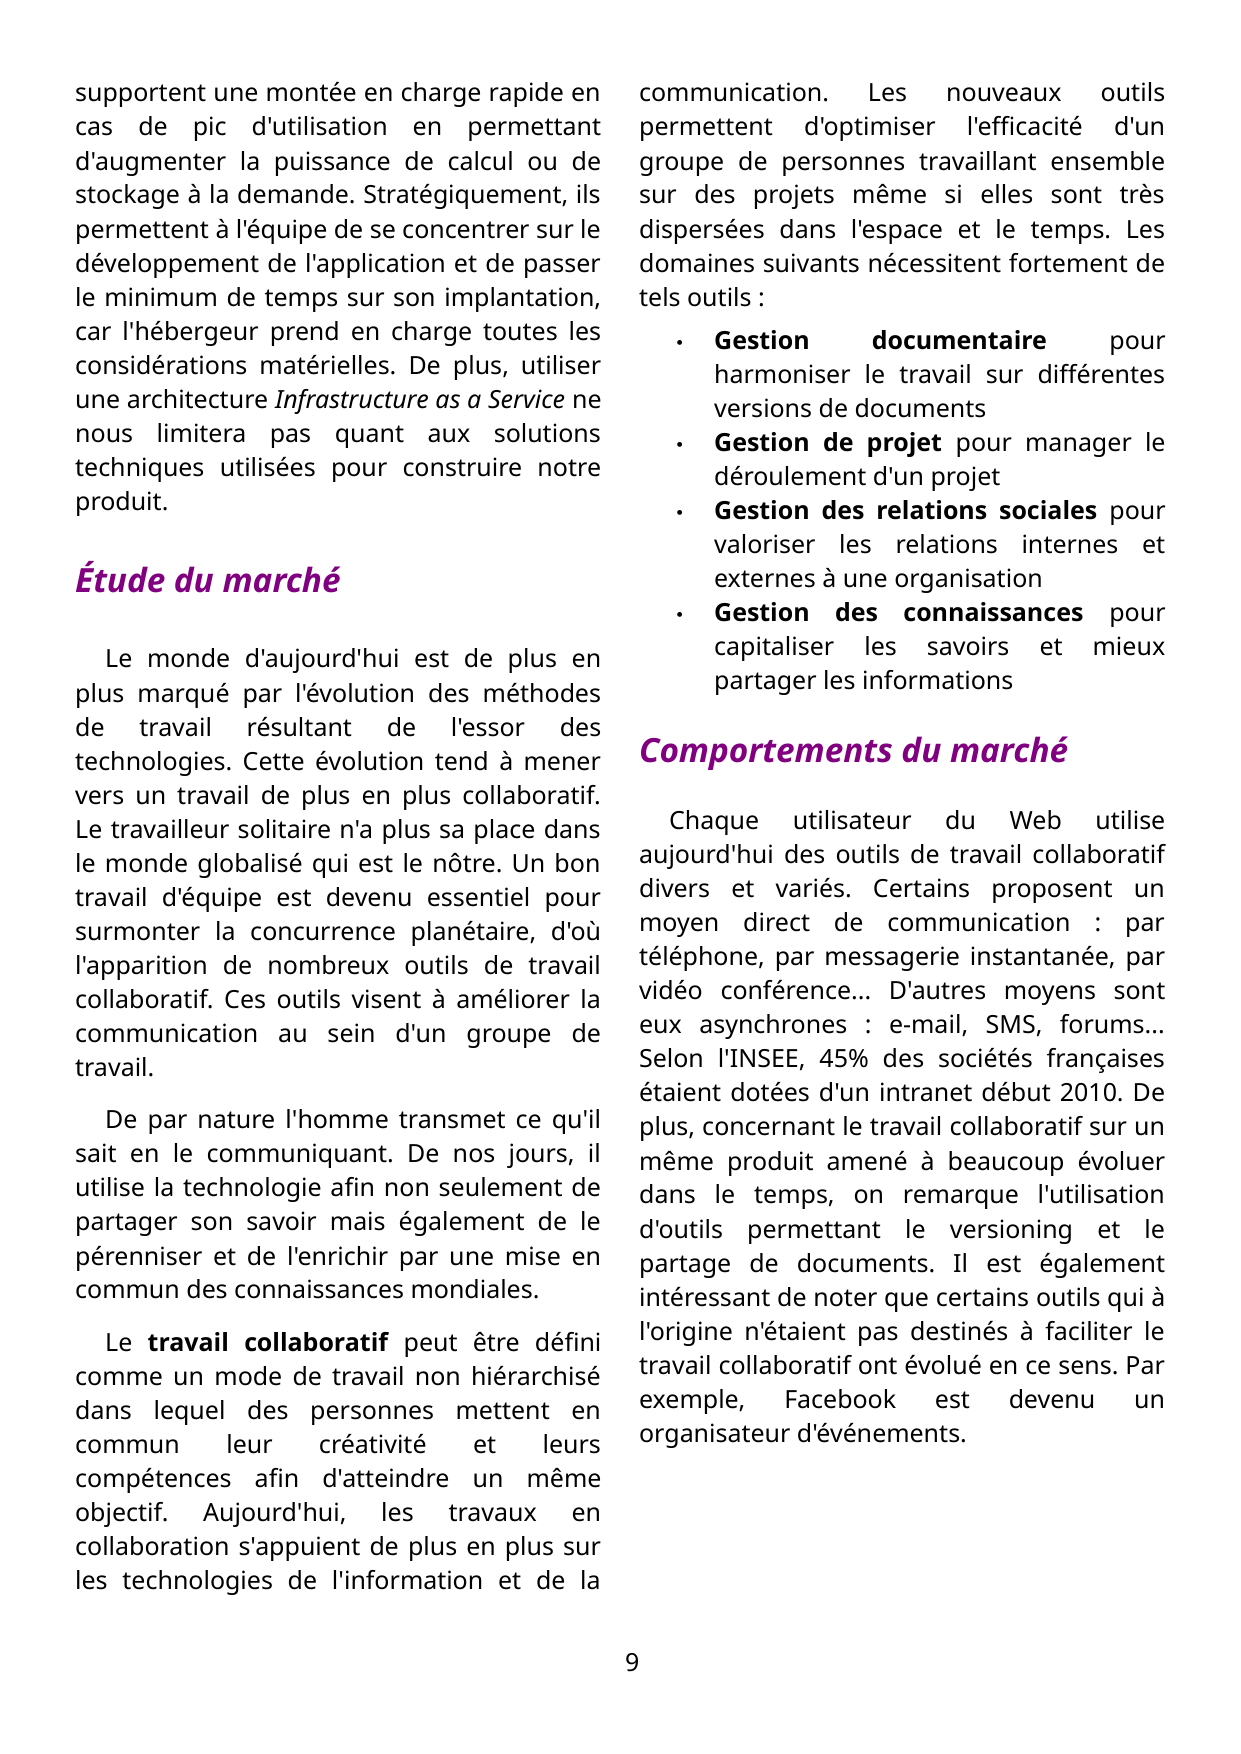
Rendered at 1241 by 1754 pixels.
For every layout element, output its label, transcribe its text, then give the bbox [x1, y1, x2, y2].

list Gestion documentaire pour harmoniser le travail sur différentes versions de documents [676, 322, 1166, 424]
text Chaque utilisateur du Web utilise aujourd'hui des outils de travail collaboratif divers et variés. Certains proposent un moyen direct de communication : par téléphone, par messagerie instantanée, par vidéo conférence... D'autres moyens sont eux asynchrones : e-mail, SMS, forums... Selon l'INSEE, 45% des sociétés françaises étaient dotées d'un intranet début 2010. De plus, concernant le travail collaboratif sur un même produit amené à beaucoup évoluer dans le temps, on remarque l'utilisation d'outils permettant le versioning et le partage de documents. Il est également intéressant de noter que certains outils qui à l'origine n'étaient pas destinés à faciliter le travail collaboratif ont évolué en ce sens. Par exemple, Facebook est devenu un organisateur d'événements. [639, 802, 1166, 1450]
text Le travail collaboratif peut être défini comme un mode de travail non hiérarchisé dans lequel des personnes mettent en commun leur créativité et leurs compétences afin d'atteindre un même objectif. Aujourd'hui, les travaux en collaboration s'appuient de plus en plus sur les technologies de l'information et de la [75, 1324, 601, 1597]
list Gestion des connaissances pour capitaliser les savoirs et mieux partager les informations [676, 595, 1166, 697]
text Le monde d'aujourd'hui est de plus en plus marqué par l'évolution des méthodes de travail résultant de l'essor des technologies. Cette évolution tend à mener vers un travail de plus en plus collaboratif. Le travailleur solitaire n'a plus sa place dans le monde globalisé qui est le nôtre. Un bon travail d'équipe est devenu essentiel pour surmonter la concurrence planétaire, d'où l'apparition de nombreux outils de travail collaboratif. Ces outils visent à améliorer la communication au sein d'un groupe de travail. [75, 641, 601, 1084]
subtitle Comportements du marché [639, 727, 1166, 772]
text supportent une montée en charge rapide en cas de pic d'utilisation en permettant d'augmenter la puissance de calcul ou de stockage à la demande. Stratégiquement, ils permettent à l'équipe de se concentrer sur le développement de l'application et de passer le minimum de temps sur son implantation, car l'hébergeur prend en charge toutes les considérations matérielles. De plus, utiliser une architecture Infrastructure as a Service ne nous limitera pas quant aux solutions techniques utilisées pour construire notre produit. [75, 75, 601, 518]
list Gestion de projet pour manager le déroulement d'un projet [676, 424, 1166, 493]
text De par nature l'homme transmet ce qu'il sait en le communiquant. De nos jours, il utilise la technologie afin non seulement de partager son savoir mais également de le pérenniser et de l'enrichir par une mise en commun des connaissances mondiales. [75, 1102, 601, 1306]
list Gestion des relations sociales pour valoriser les relations internes et externes à une organisation [676, 493, 1166, 595]
text communication. Les nouveaux outils permettent d'optimiser l'efficacité d'un groupe de personnes travaillant ensemble sur des projets même si elles sont très dispersées dans l'espace et le temps. Les domaines suivants nécessitent fortement de tels outils : [639, 75, 1166, 313]
subtitle Étude du marché [75, 557, 601, 602]
